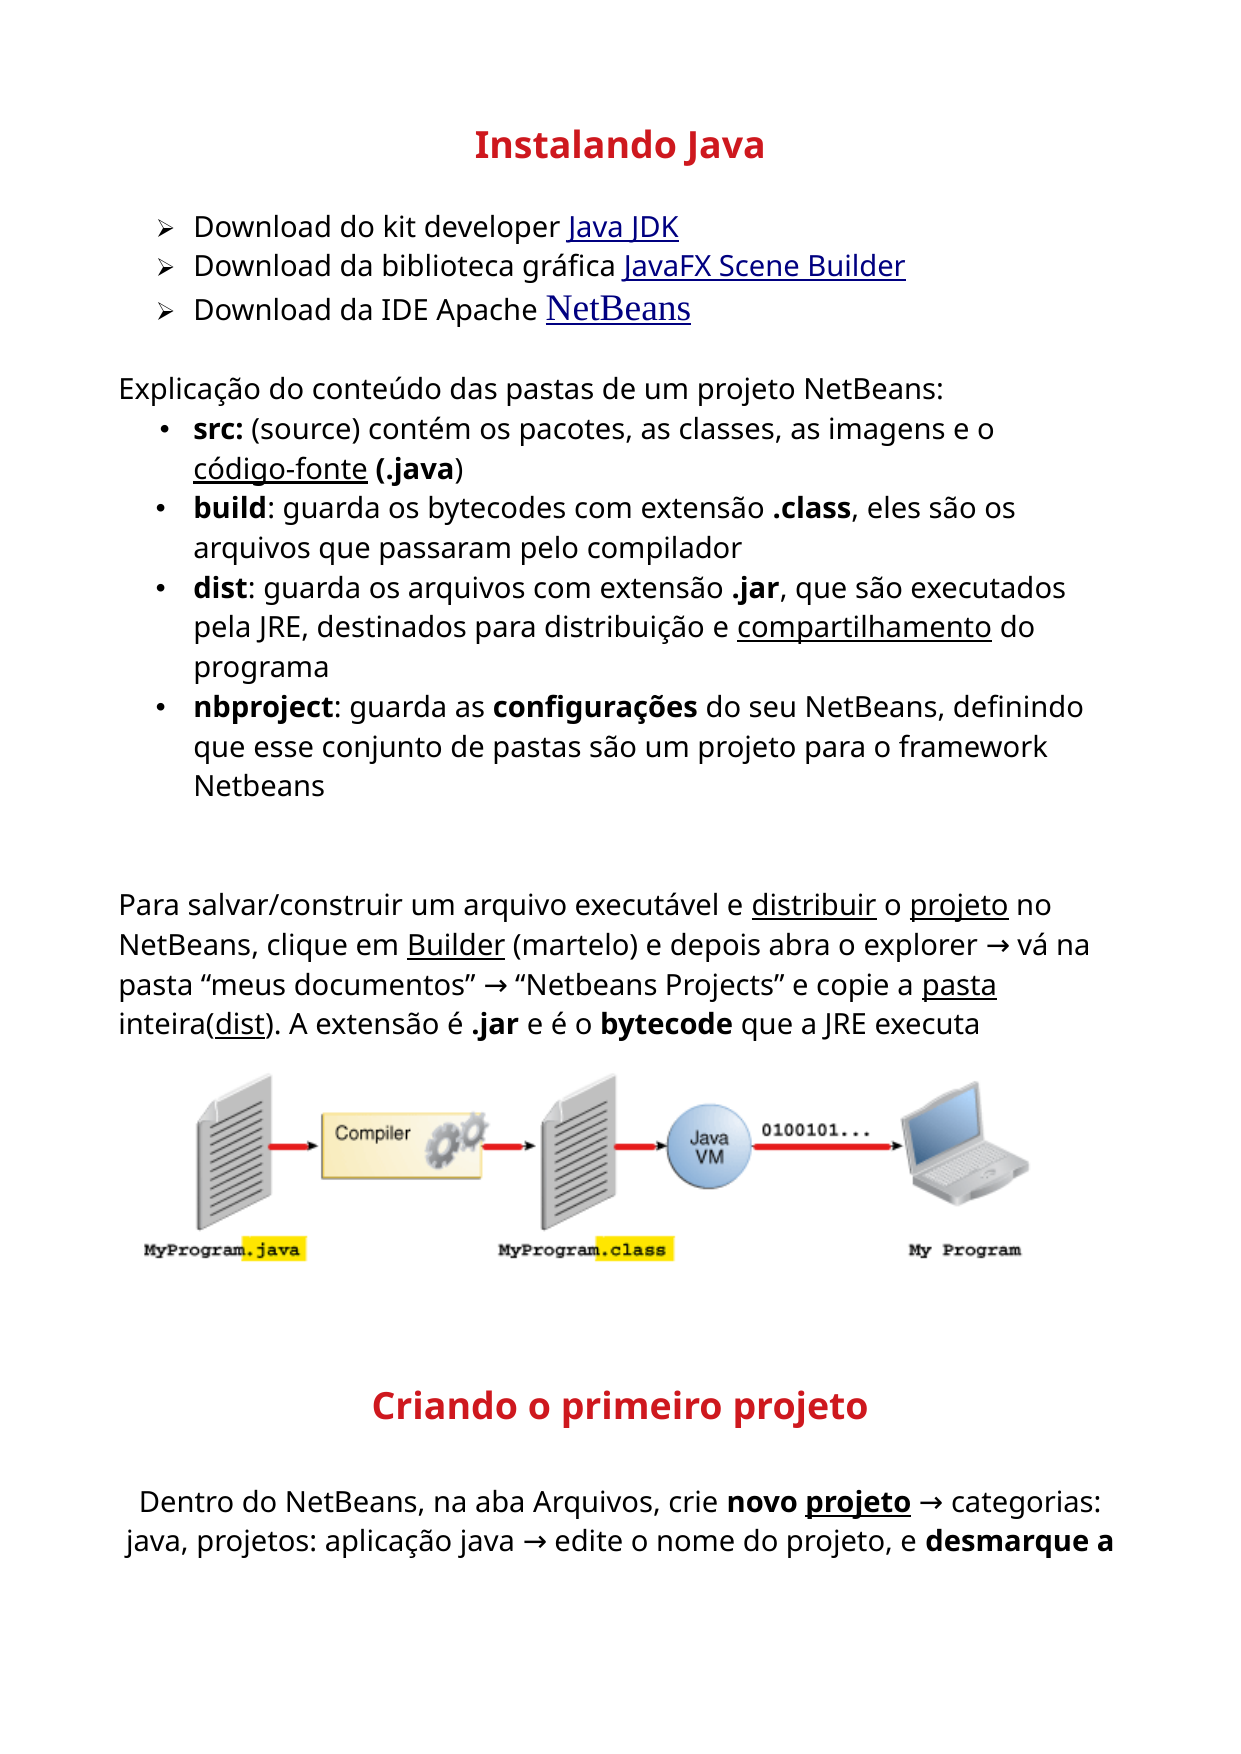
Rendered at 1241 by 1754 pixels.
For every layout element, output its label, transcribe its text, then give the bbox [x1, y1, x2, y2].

text Para salvar/construir um arquivo executável e distribuir o projeto no NetBeans, clique em Builder (martelo) e depois abra o explorer → vá na pasta “meus documentos” → “Netbeans Projects” e copie a pasta inteira(dist). A extensão é .jar e é o bytecode que a JRE executa [118, 884, 1122, 1043]
list nbproject: guarda as configurações do seu NetBeans, definindo que esse conjunto de pastas são um projeto para o framework Netbeans [156, 686, 1122, 805]
list Download do kit developer Java JDK [156, 206, 1122, 246]
list código-fonte (.java) [156, 448, 1122, 488]
list dist: guarda os arquivos com extensão .jar, que são executados pela JRE, destinados para distribuição e compartilhamento do programa [156, 567, 1122, 686]
picture [118, 1058, 1053, 1277]
text Explicação do conteúdo das pastas de um projeto NetBeans: [118, 369, 1122, 408]
list src: (source) contém os pacotes, as classes, as imagens e o [159, 408, 1169, 448]
text Dentro do NetBeans, na aba Arquivos, crie novo projeto → categorias: java, projetos: aplicação java → edite o nome do projeto, e desmarque a [118, 1481, 1122, 1560]
list Download da IDE Apache NetBeans [156, 285, 1122, 329]
list build: guarda os bytecodes com extensão .class, eles são os arquivos que passaram pelo compilador [156, 488, 1122, 567]
list Download da biblioteca gráfica JavaFX Scene Builder [156, 246, 1122, 285]
text Criando o primeiro projeto [118, 1379, 1122, 1430]
text Instalando Java [118, 118, 1122, 169]
